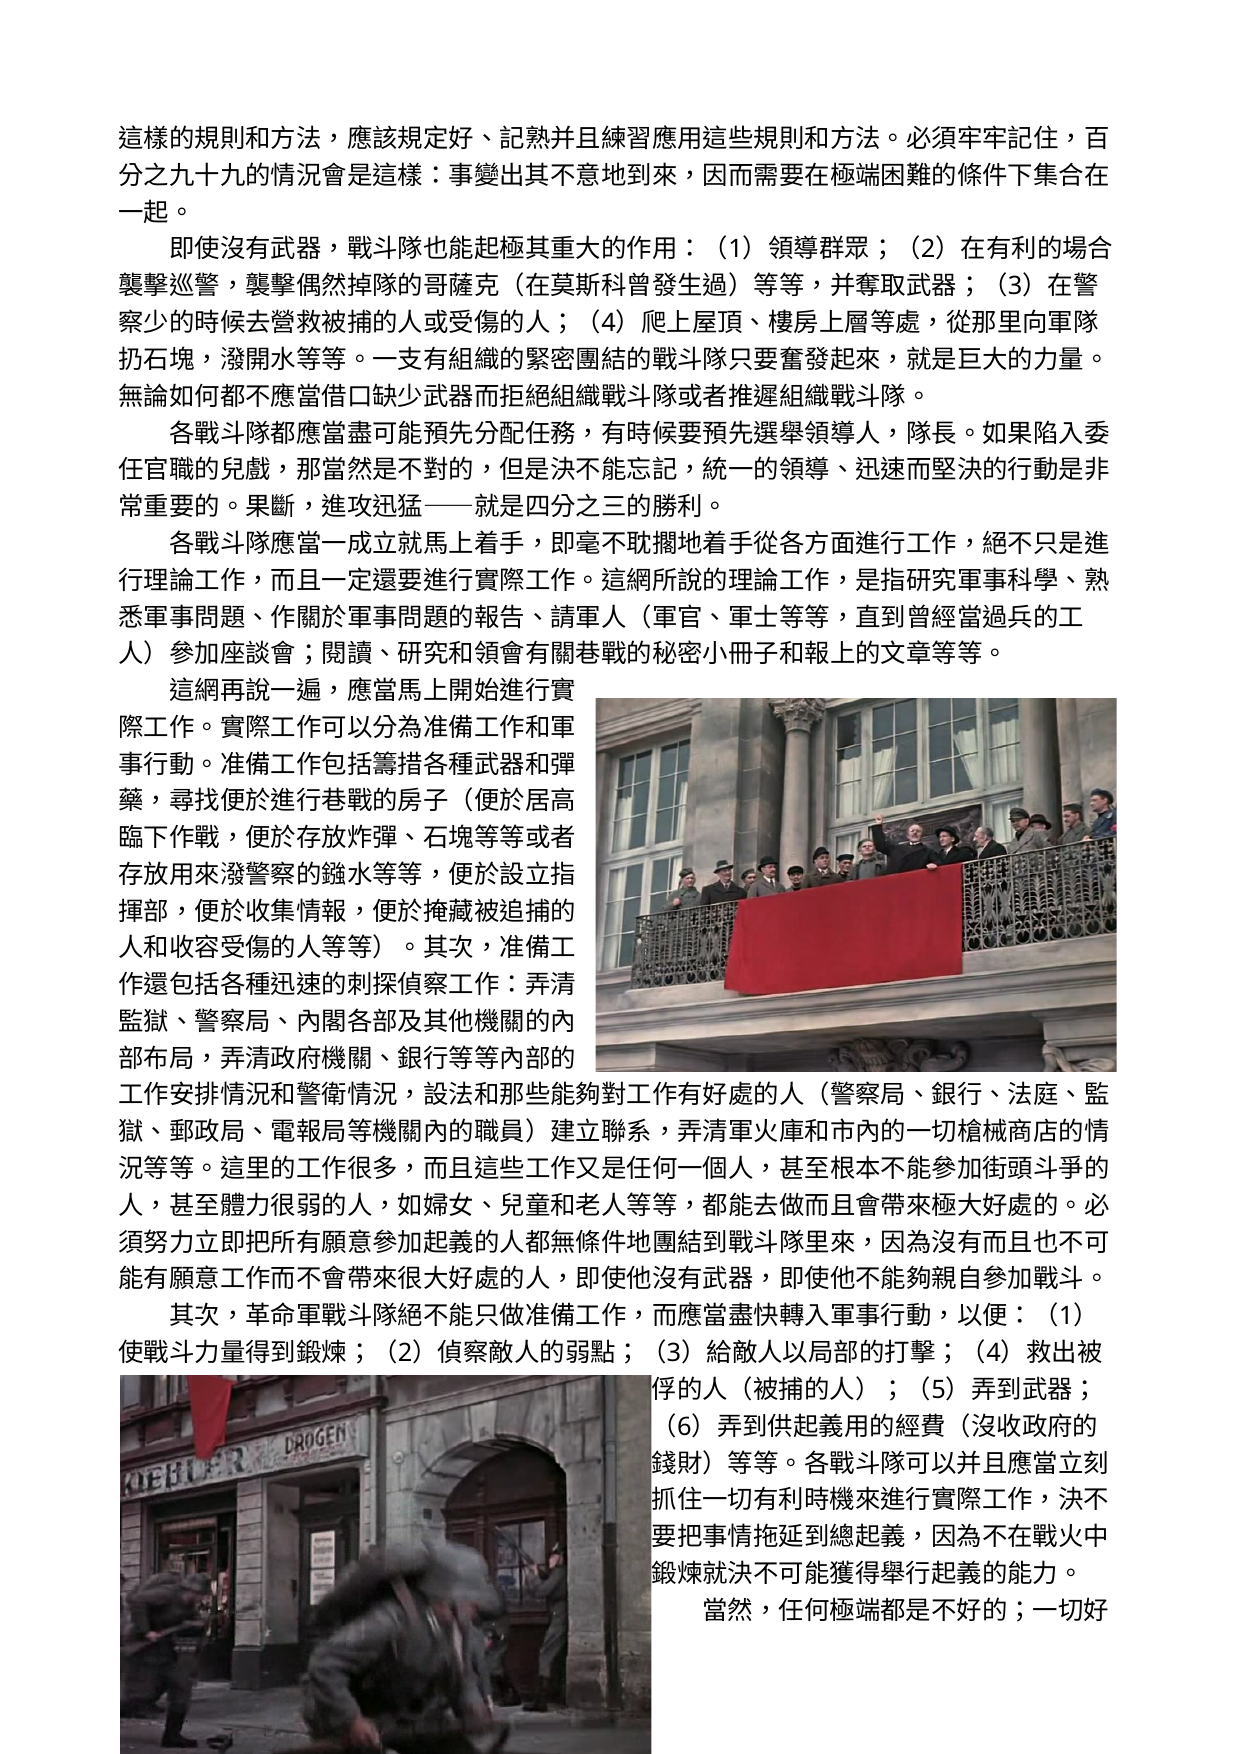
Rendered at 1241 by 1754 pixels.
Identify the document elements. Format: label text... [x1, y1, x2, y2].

picture [120, 1375, 652, 1754]
text 這網再說一遍，應當馬上開始進行實際工作。實際工作可以分為准備工作和軍事行動。准備工作包括籌措各種武器和彈藥，尋找便於進行巷戰的房子（便於居高臨下作戰，便於存放炸彈、石塊等等或者存放用來潑警察的鏹水等等，便於設立指揮部，便於收集情報，便於掩藏被追捕的人和收容受傷的人等等）。其次，准備工作還包括各種迅速的刺探偵察工作：弄清監獄、警察局、內閣各部及其他機關的內部布局，弄清政府機關、銀行等等內部的工作安排情況和警衛情況，設法和那些能夠對工作有好處的人（警察局、銀行、法庭、監獄、郵政局、電報局等機關內的職員）建立聯系，弄清軍火庫和市內的一切槍械商店的情況等等。這里的工作很多，而且這些工作又是任何一個人，甚至根本不能參加街頭斗爭的人，甚至體力很弱的人，如婦女、兒童和老人等等，都能去做而且會帶來極大好處的。必須努力立即把所有願意參加起義的人都無條件地團結到戰斗隊里來，因為沒有而且也不可能有願意工作而不會帶來很大好處的人，即使他沒有武器，即使他不能夠親自參加戰斗。 其次，革命軍戰斗隊絕不能只做准備工作，而應當盡快轉入軍事行動，以便：（1）使戰斗力量得到鍛煉；（2）偵察敵人的弱點；（3）給敵人以局部的打擊；（4）救出被俘的人（被捕的人）；（5）弄到武器；（6）弄到供起義用的經費（沒收政府的錢財）等等。各戰斗隊可以并且應當立刻抓住一切有利時機來進行實際工作，決不要把事情拖延到總起義，因為不在戰火中鍛煉就決不可能獲得舉行起義的能力。 當然，任何極端都是不好的；一切好的有益的事情，如果走到極端，就可能成為、在超過一定界限時甚至一定會成為壞的有害的事情。無秩序無准備的小的恐怖行動走到極端，只會分散和消耗力量。這是千真萬確的，當然不應當忘記這一點。但是，另一方面，無論如何也不應當忘記下面這一點：現在起義的口號已經發出了，起義已經開始了。在有利的條件下開始攻擊，不僅是每一個革命者的權利，而且是他的直接的義務。打死特務、警察、憲兵，炸毀警察局，救出被捕者，奪取政府的錢財以供起義的需要，——一切爆發起義的地方都在釆取這種行動，無論在波蘭或高加索都是這樣，而每支革命軍戰斗隊都應當立刻准備去釆取這樣的行動。每支戰斗隊都應當記住，如果今天放過釆取這種行動的有利時機，它就犯下了不可寬恕的無所作為和消極被動的過錯，而這樣的過錯是革命者在起義時期的最大罪過，是一切不是空談自由而是用實際行動爭取自由的人的奇恥大辱。 [118, 670, 1122, 1626]
picture [595, 698, 1117, 1072]
text 這樣的規則和方法，應該規定好、記熟并且練習應用這些規則和方法。必須牢牢記住，百分之九十九的情況會是這樣：事變出其不意地到來，因而需要在極端困難的條件下集合在一起。 即使沒有武器，戰斗隊也能起極其重大的作用：（1）領導群眾；（2）在有利的場合襲擊巡警，襲擊偶然掉隊的哥薩克（在莫斯科曾發生過）等等，并奪取武器；（3）在警察少的時候去營救被捕的人或受傷的人；（4）爬上屋頂、樓房上層等處，從那里向軍隊扔石塊，潑開水等等。一支有組織的緊密團結的戰斗隊只要奮發起來，就是巨大的力量。無論如何都不應當借口缺少武器而拒絕組織戰斗隊或者推遲組織戰斗隊。 各戰斗隊都應當盡可能預先分配任務，有時候要預先選舉領導人，隊長。如果陷入委任官職的兒戲，那當然是不對的，但是決不能忘記，統一的領導、迅速而堅決的行動是非常重要的。果斷，進攻迅猛——就是四分之三的勝利。 各戰斗隊應當一成立就馬上着手，即毫不耽擱地着手從各方面進行工作，絕不只是進行理論工作，而且一定還要進行實際工作。這網所說的理論工作，是指研究軍事科學、熟悉軍事問題、作關於軍事問題的報告、請軍人（軍官、軍士等等，直到曾經當過兵的工人）參加座談會；閱讀、研究和領會有關巷戰的秘密小冊子和報上的文章等等。 [118, 118, 1122, 670]
